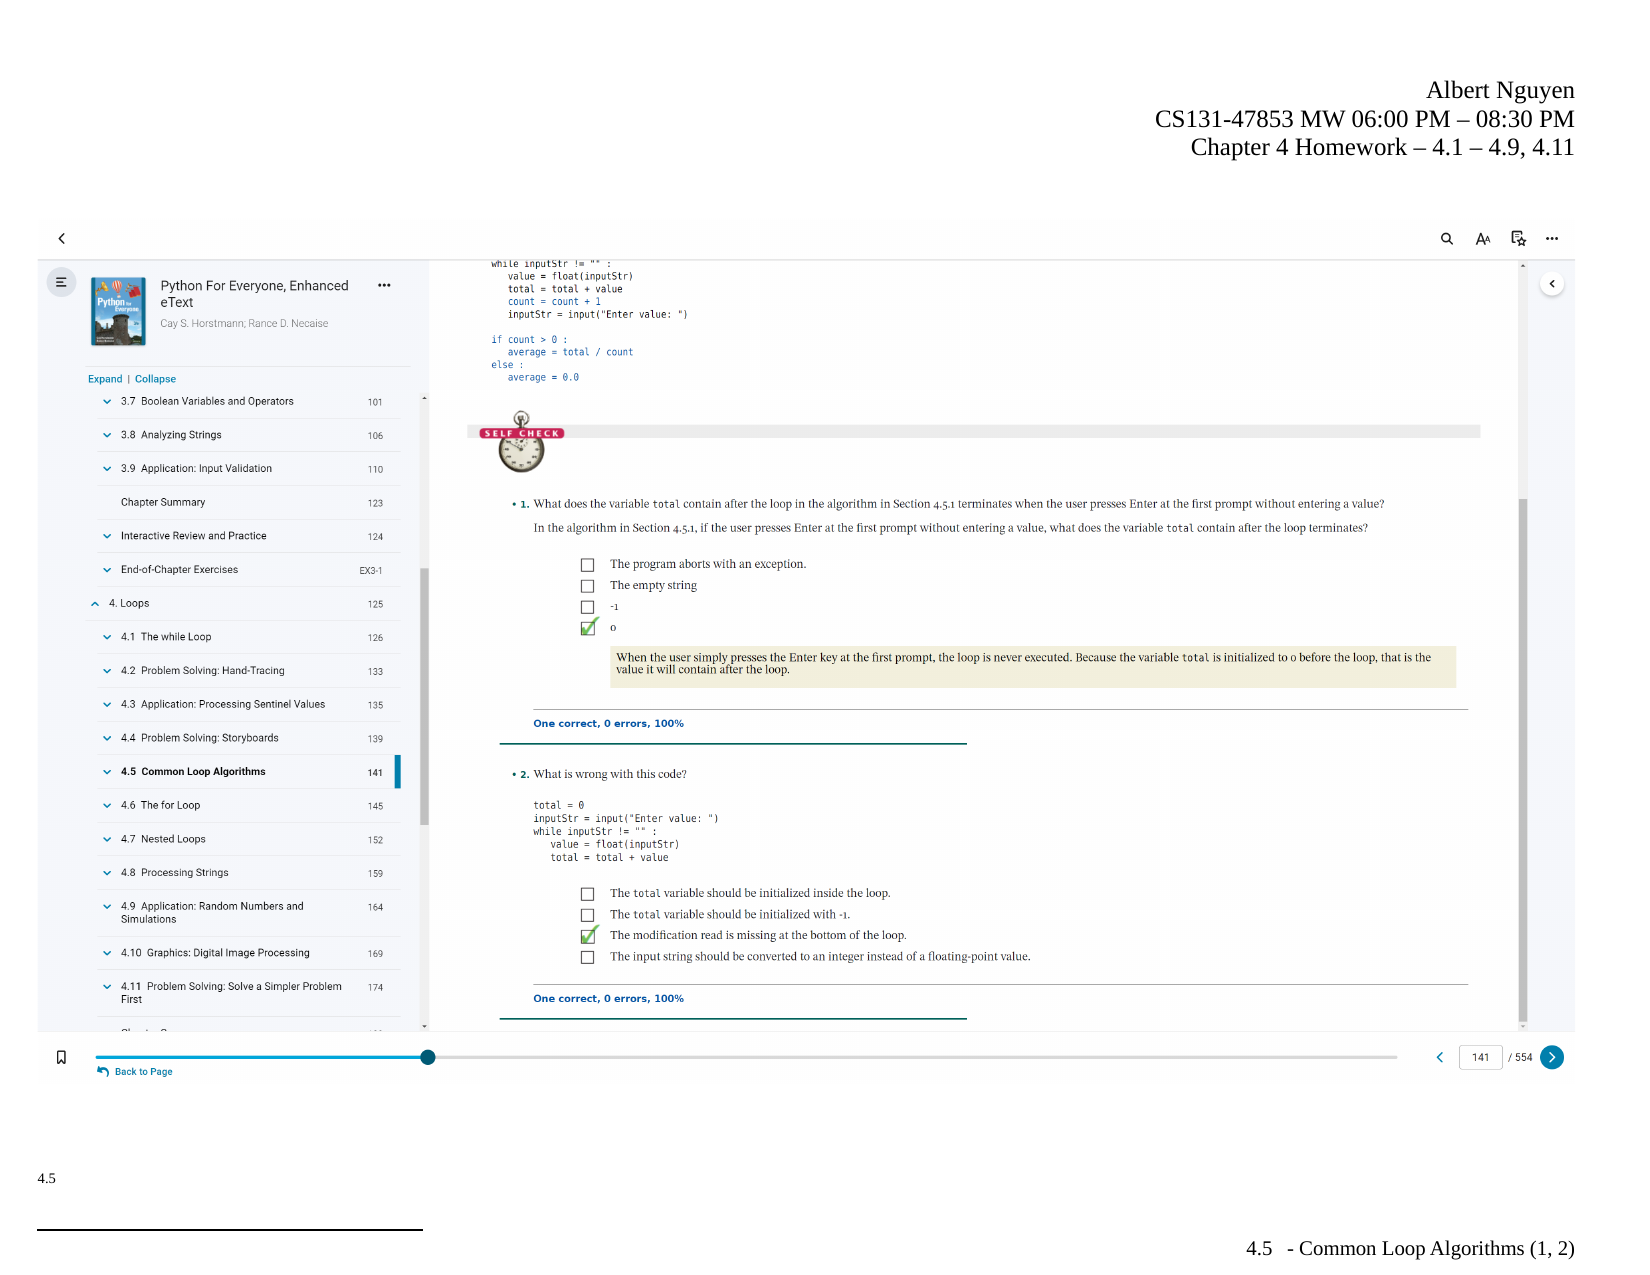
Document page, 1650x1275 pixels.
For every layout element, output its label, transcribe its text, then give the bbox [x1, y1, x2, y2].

picture [37, 218, 1575, 1084]
text - Common Loop Algorithms (1, 2) [37, 1236, 1575, 1260]
